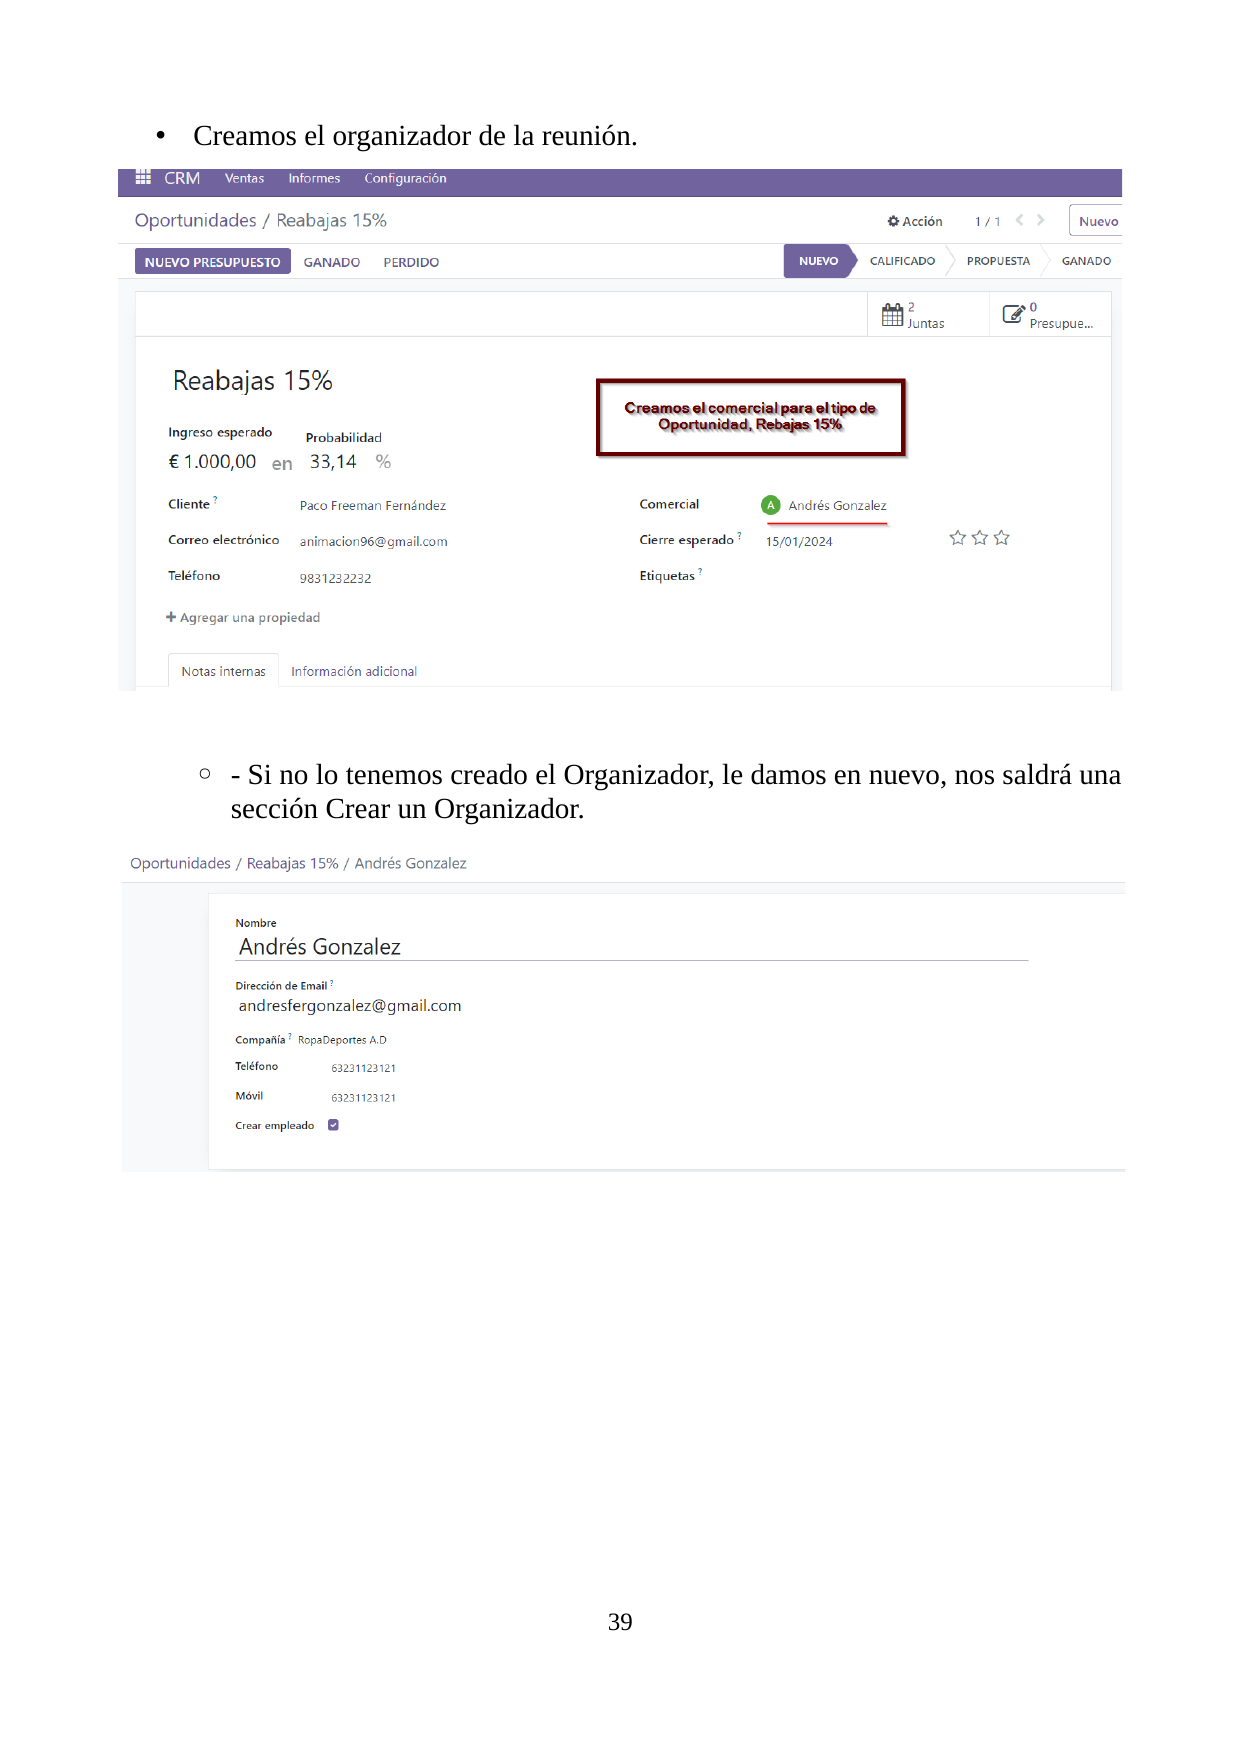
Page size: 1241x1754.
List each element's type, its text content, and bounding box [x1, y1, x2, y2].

list - Si no lo tenemos creado el Organizador, le damos en nuevo, nos saldrá una sección Crear un Organizador. [193, 757, 1122, 825]
picture [118, 169, 1123, 691]
picture [121, 844, 1126, 1172]
list Creamos el organizador de la reunión. [156, 118, 1122, 152]
